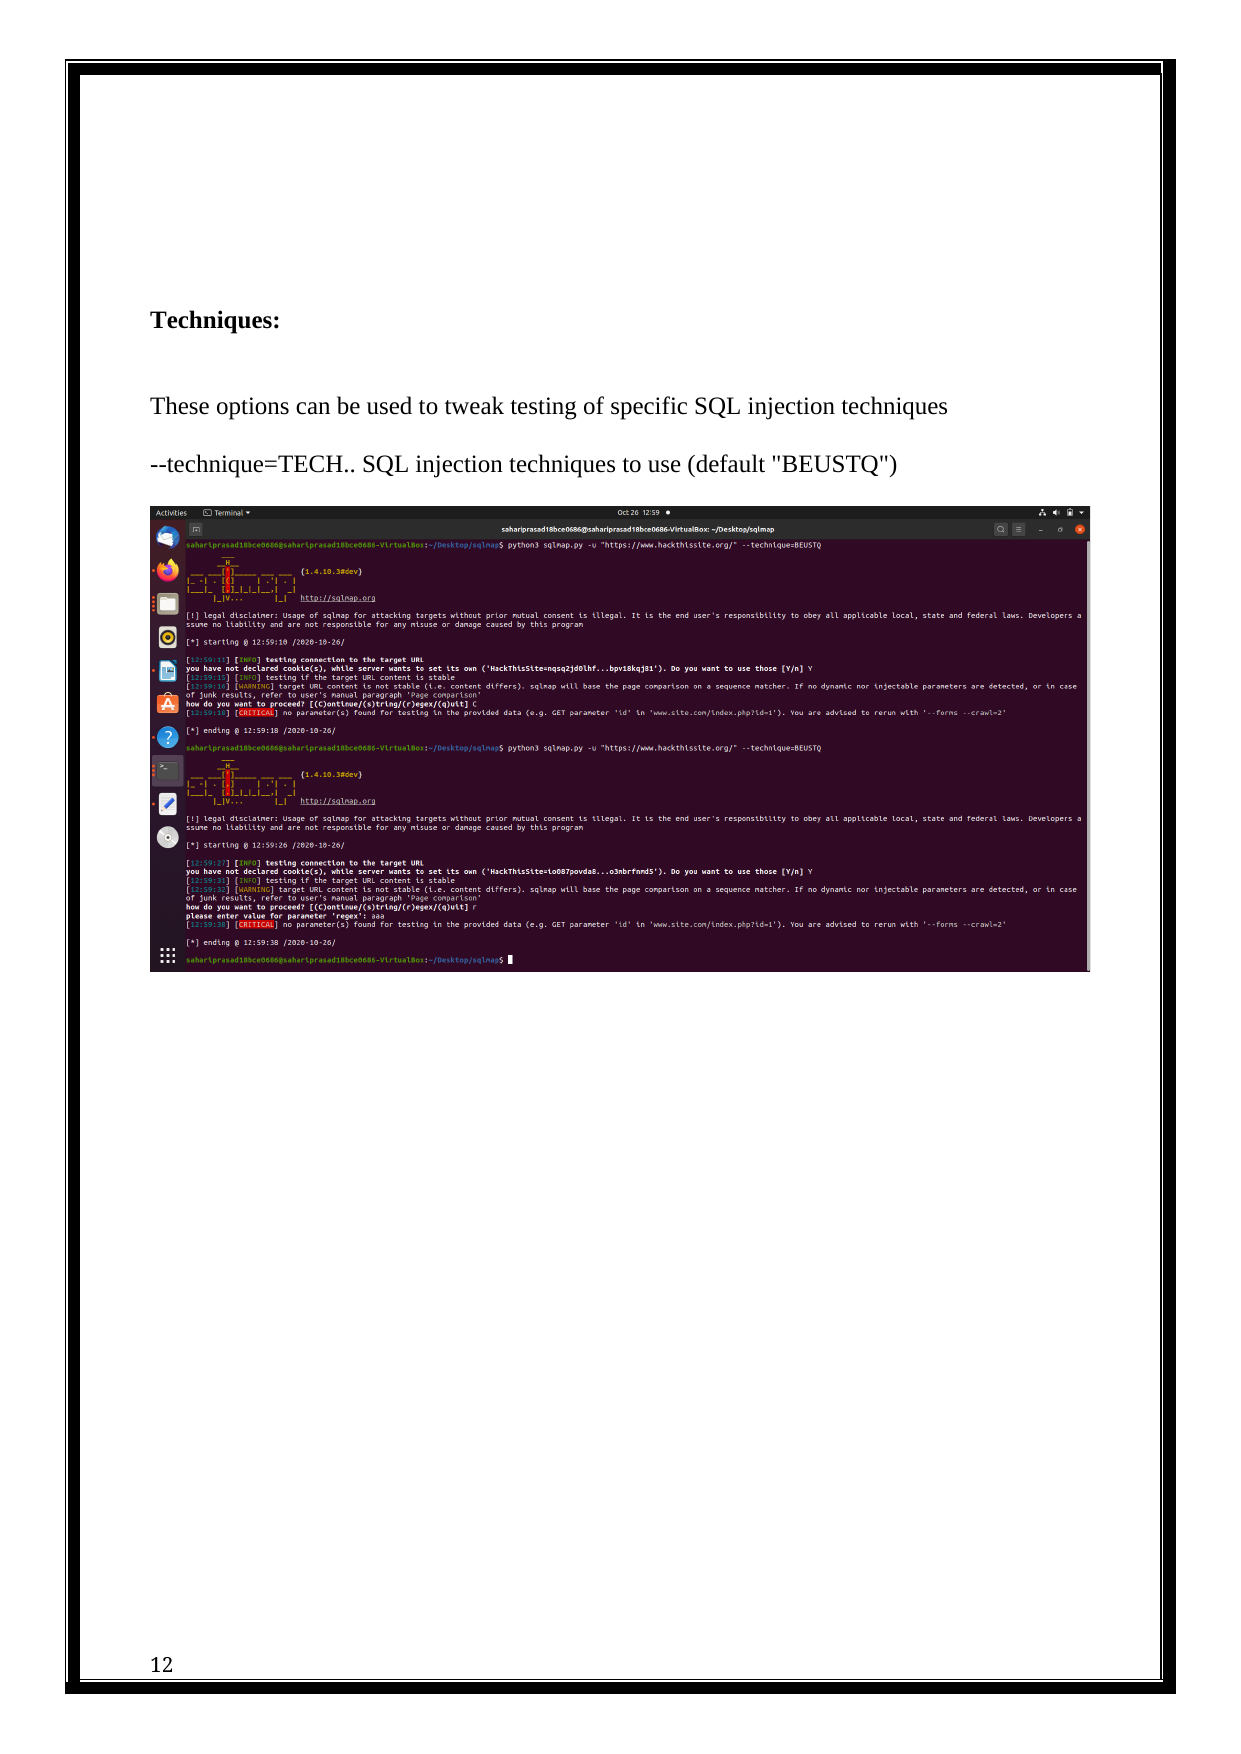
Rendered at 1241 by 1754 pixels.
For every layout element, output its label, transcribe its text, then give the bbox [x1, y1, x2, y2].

picture [150, 506, 1091, 972]
text Techniques: [150, 305, 1090, 334]
text --technique=TECH.. SQL injection techniques to use (default "BEUSTQ") [150, 449, 1090, 477]
text These options can be used to tweak testing of specific SQL injection techniques [150, 391, 1090, 420]
